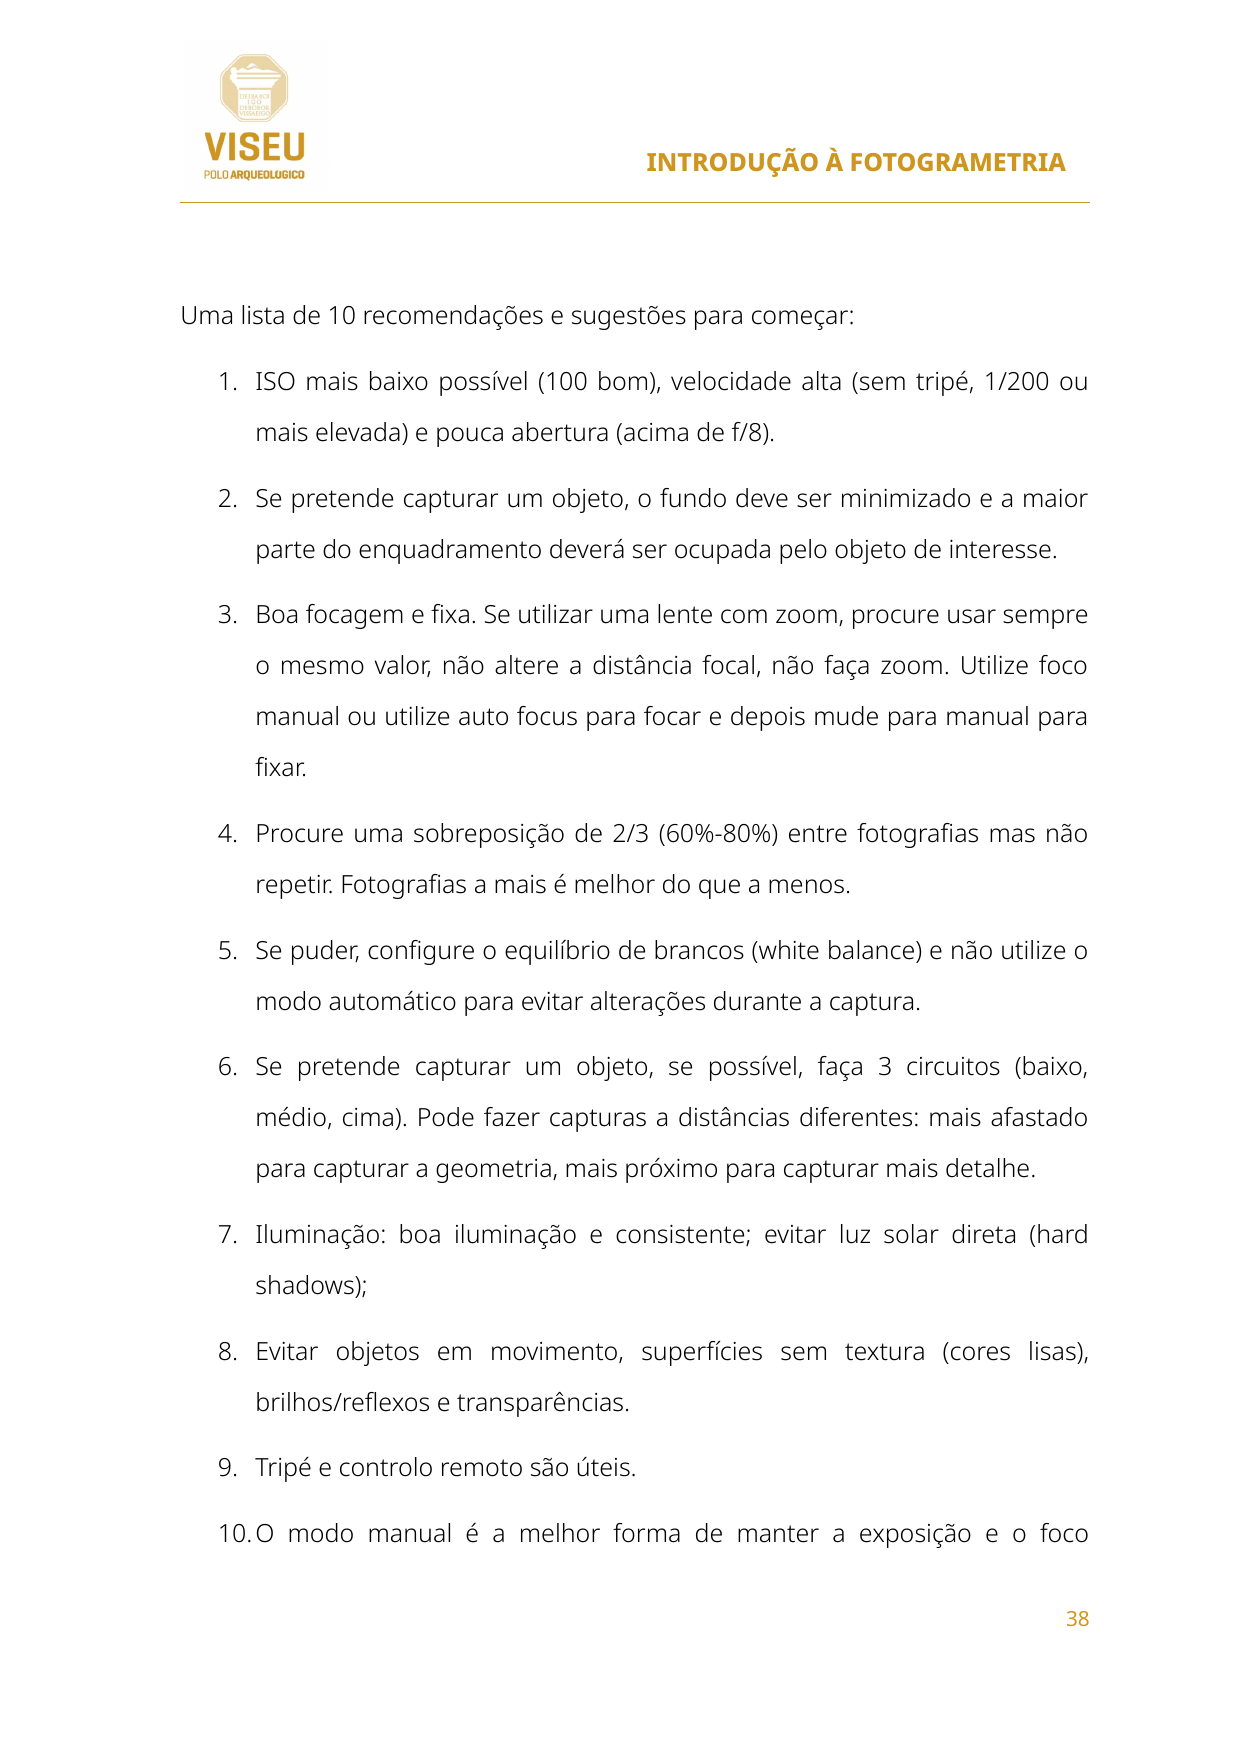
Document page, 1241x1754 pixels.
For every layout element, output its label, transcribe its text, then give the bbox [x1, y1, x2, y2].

list Tripé e controlo remoto são úteis. [218, 1450, 1090, 1484]
list Evitar objetos em movimento, superfícies sem textura (cores lisas), brilhos/reflexos e transparências. [218, 1333, 1090, 1418]
text Uma lista de 10 recomendações e sugestões para começar: [180, 298, 1090, 332]
list Se pretende capturar um objeto, o fundo deve ser minimizado e a maior parte do enquadramento deverá ser ocupada pelo objeto de interesse. [218, 480, 1090, 565]
list Boa focagem e fixa. Se utilizar uma lente com zoom, procure usar sempre o mesmo valor, não altere a distância focal, não faça zoom. Utilize foco manual ou utilize auto focus para focar e depois mude para manual para fixar. [218, 597, 1090, 784]
list Se puder, configure o equilíbrio de brancos (white balance) e não utilize o modo automático para evitar alterações durante a captura. [218, 932, 1090, 1017]
list Procure uma sobreposição de 2/3 (60%-80%) entre fotografias mas não repetir. Fotografias a mais é melhor do que a menos. [218, 816, 1090, 901]
list ISO mais baixo possível (100 bom), velocidade alta (sem tripé, 1/200 ou mais elevada) e pouca abertura (acima de f/8). [218, 364, 1090, 449]
list Iluminação: boa iluminação e consistente; evitar luz solar direta (hard shadows); [218, 1217, 1090, 1302]
list Se pretende capturar um objeto, se possível, faça 3 circuitos (baixo, médio, cima). Pode fazer capturas a distâncias diferentes: mais afastado para capturar a geometria, mais próximo para capturar mais detalhe. [218, 1049, 1090, 1185]
list O modo manual é a melhor forma de manter a exposição e o foco [218, 1516, 1090, 1550]
